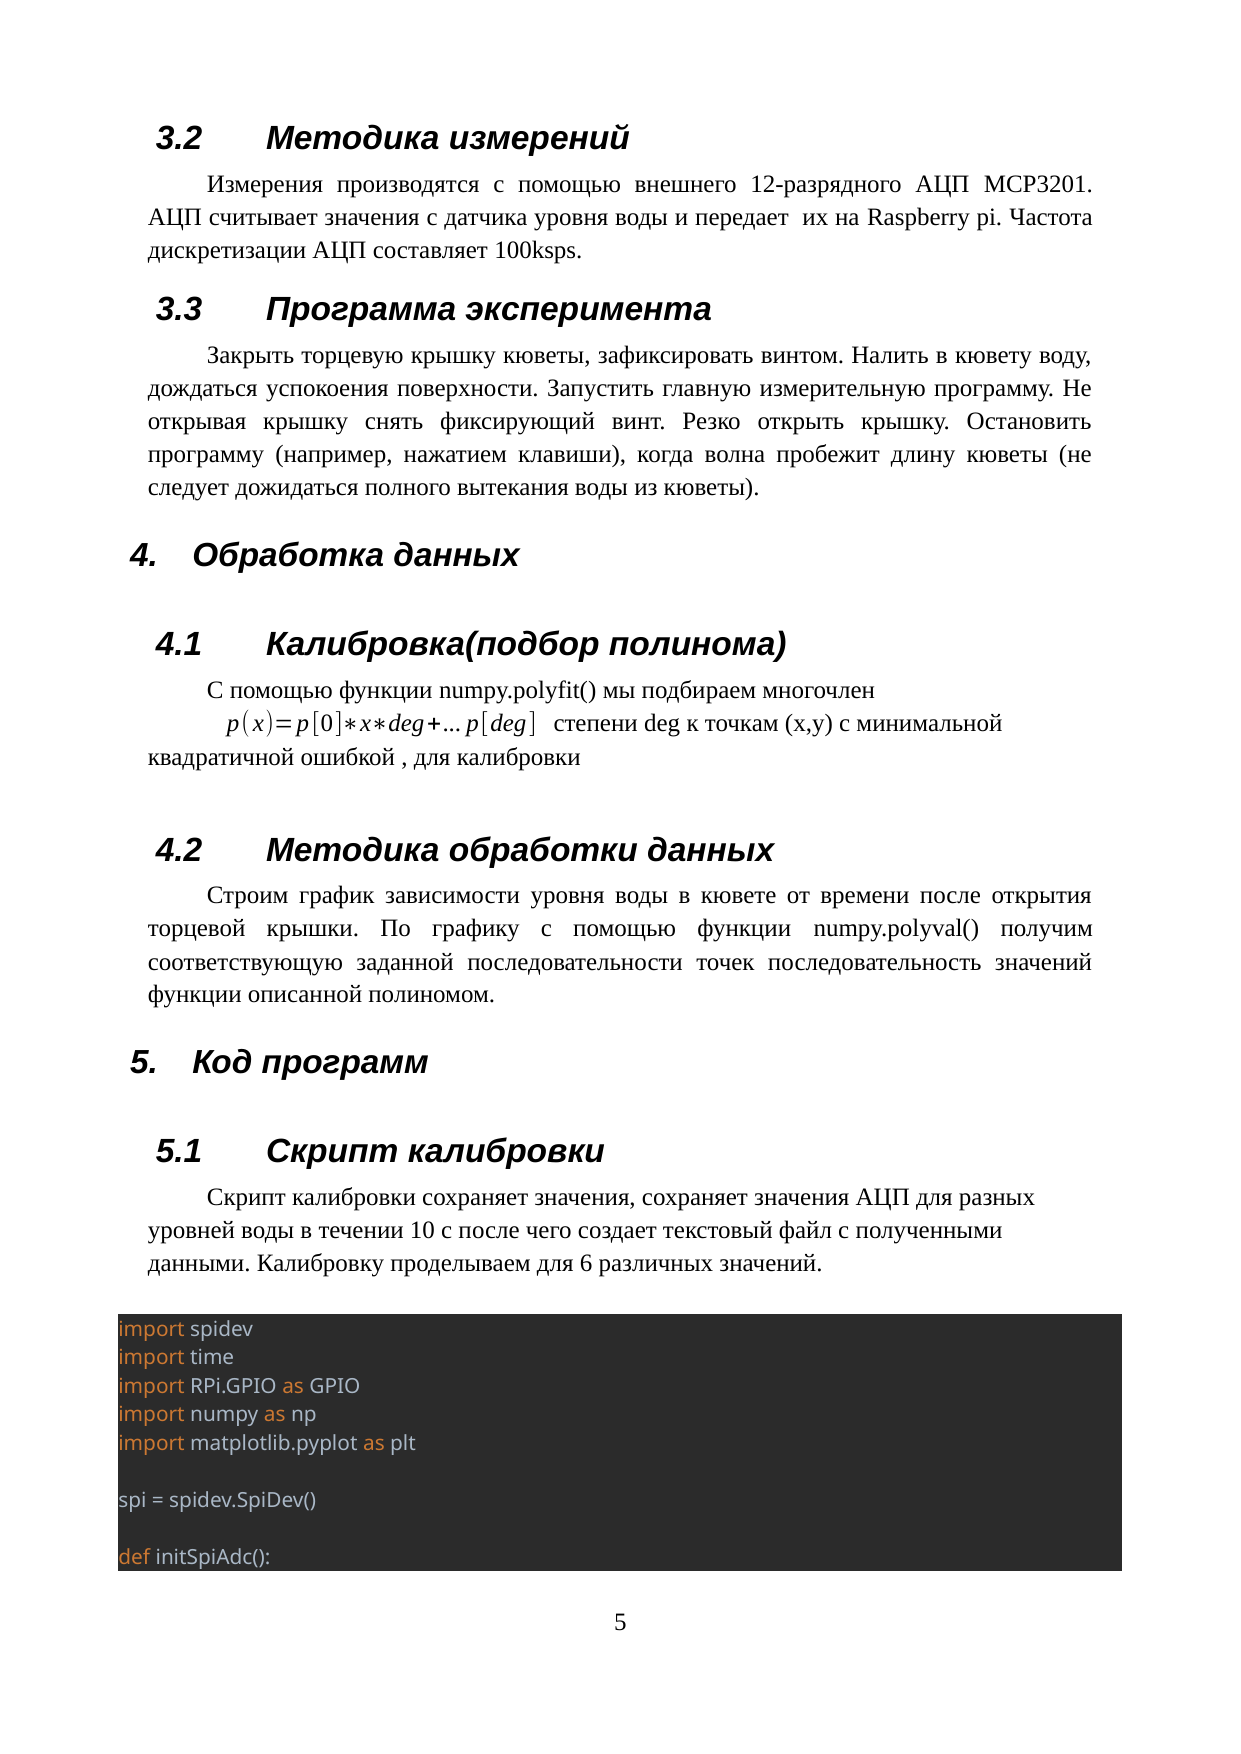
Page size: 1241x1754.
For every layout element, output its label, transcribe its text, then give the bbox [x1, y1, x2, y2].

text С помощью функции numpy.polyfit() мы подбираем многочлен [148, 675, 1093, 703]
text Строим график зависимости уровня воды в кювете от времени после открытия торцевой крышки. По графику с помощью функции numpy.polyval() получим соответствующую заданной последовательности точек последовательность значений функции описанной полиномом. [148, 881, 1093, 1008]
text Скрипт калибровки сохраняет значения, сохраняет значения АЦП для разных уровней воды в течении 10 с после чего создает текстовый файл с полученными данными. Калибровку проделываем для 6 различных значений. [148, 1182, 1093, 1277]
subtitle Программа эксперимента [156, 289, 1122, 328]
subtitle Код программ [130, 1042, 1122, 1081]
subtitle Калибровка(подбор полинома) [156, 624, 1122, 662]
subtitle Скрипт калибровки [156, 1131, 1122, 1169]
text степени deg к точкам (x,y) с минимальной квадратичной ошибкой , для калибровки [148, 708, 1093, 771]
subtitle Обработка данных [130, 535, 1122, 573]
text Измерения производятся с помощью внешнего 12-разрядного АЦП MCP3201. АЦП считывает значения с датчика уровня воды и передает их на Raspberry pi. Частота дискретизации АЦП составляет 100ksps. [148, 169, 1093, 264]
text import spidev import time import RPi.GPIO as GPIO import numpy as np import matplotlib.pyplot as plt spi = spidev.SpiDev() def initSpiAdc(): [118, 1314, 1122, 1571]
subtitle Методика измерений [156, 118, 1122, 157]
text Закрыть торцевую крышку кюветы, зафиксировать винтом. Налить в кювету воду, дождаться успокоения поверхности. Запустить главную измерительную программу. Не открывая крышку снять фиксирующий винт. Резко открыть крышку. Остановить программу (например, нажатием клавиши), когда волна пробежит длину кюветы (не следует дожидаться полного вытекания воды из кюветы). [148, 340, 1093, 501]
subtitle Методика обработки данных [156, 829, 1122, 868]
